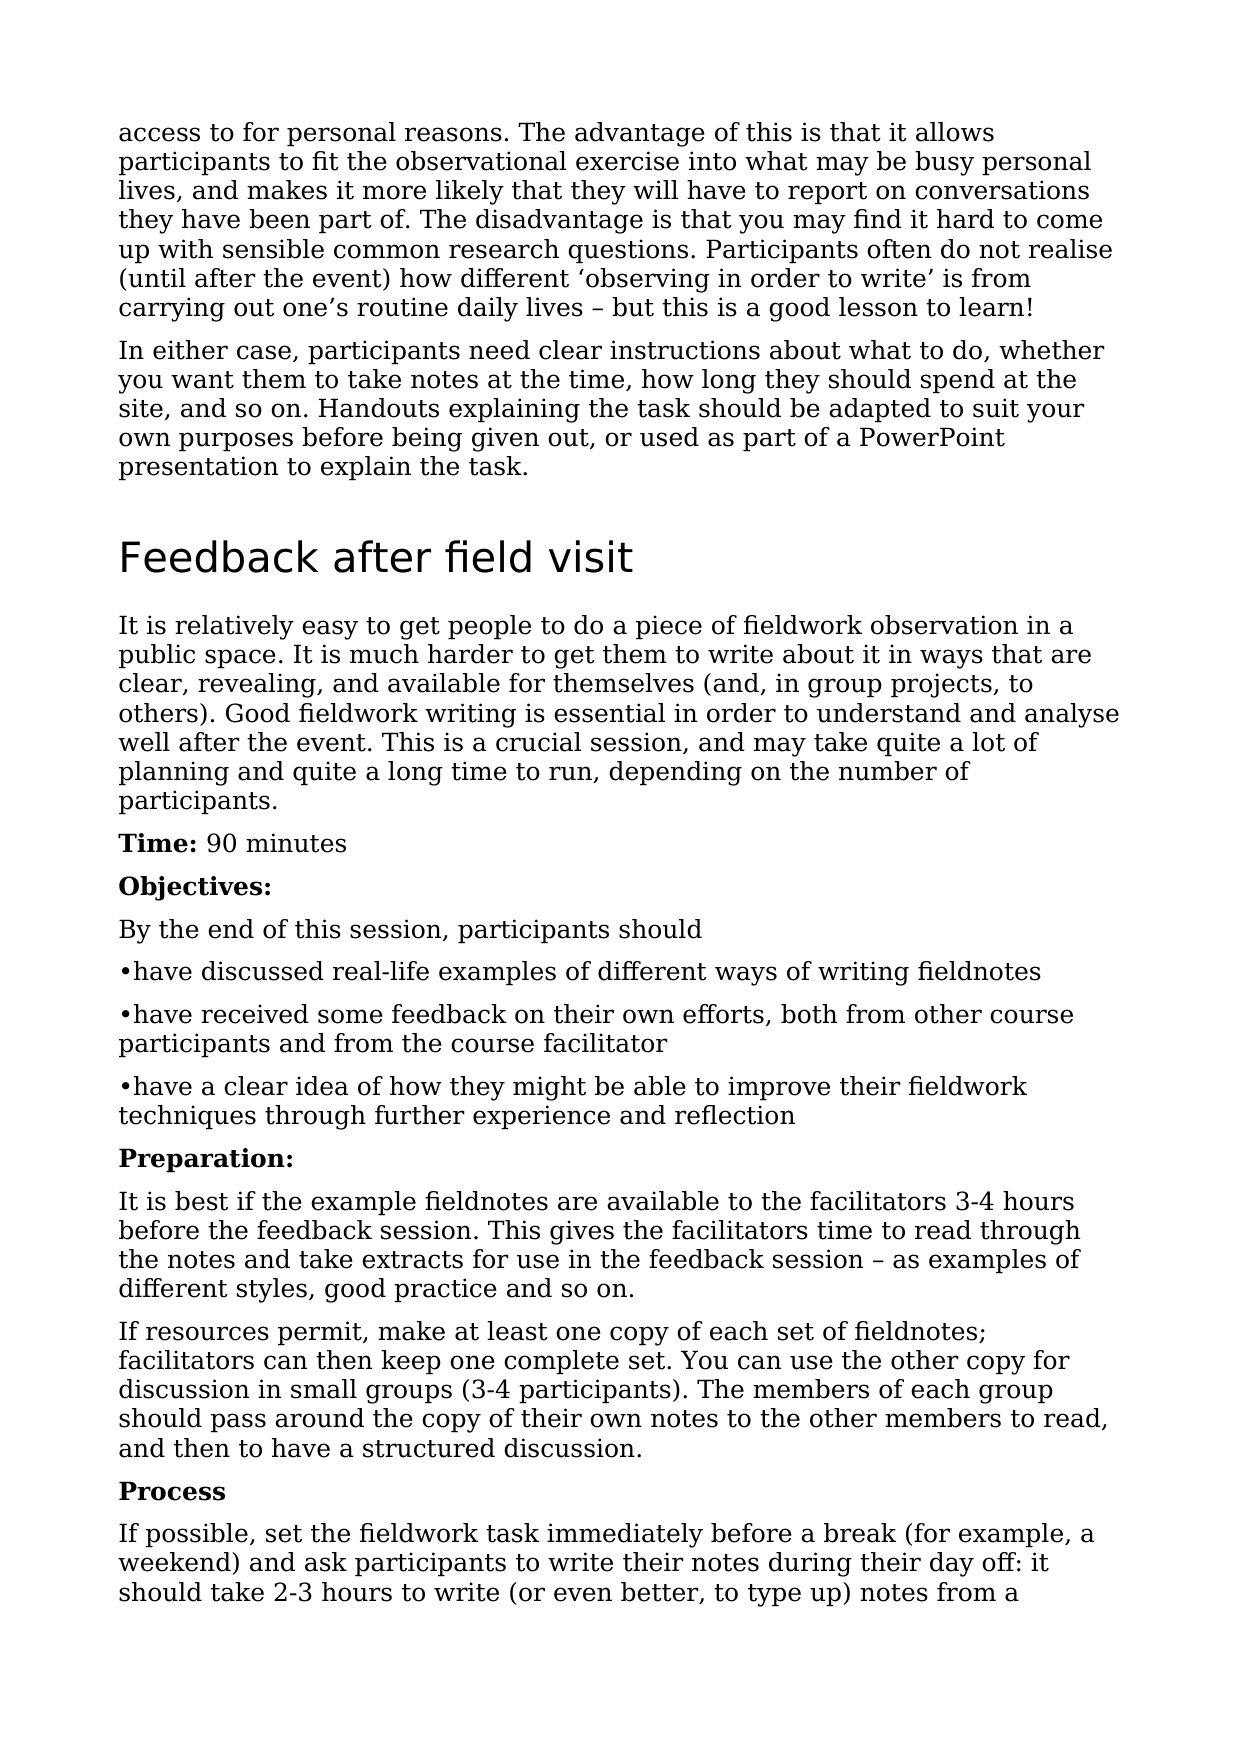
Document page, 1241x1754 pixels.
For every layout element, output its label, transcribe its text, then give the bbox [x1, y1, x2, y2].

subtitle Feedback after field visit [118, 534, 1122, 583]
text If possible, set the fieldwork task immediately before a break (for example, a weekend) and ask participants to write their notes during their day off: it should take 2-3 hours to write (or even better, to type up) notes from a [118, 1519, 1122, 1607]
list have received some feedback on their own efforts, both from other course participants and from the course facilitator [118, 1000, 1122, 1058]
text It is best if the example fieldnotes are available to the facilitators 3-4 hours before the feedback session. This gives the facilitators time to read through the notes and take extracts for use in the feedback session – as examples of different styles, good practice and so on. [118, 1187, 1122, 1303]
text Objectives: [118, 872, 1122, 901]
text Preparation: [118, 1144, 1122, 1173]
text In either case, participants need clear instructions about what to do, whether you want them to take notes at the time, how long they should spend at the site, and so on. Handouts explaining the task should be adapted to suit your own purposes before being given out, or used as part of a PowerPoint presentation to explain the task. [118, 336, 1122, 482]
text By the end of this session, participants should [118, 915, 1122, 944]
text Process [118, 1476, 1122, 1506]
list access to for personal reasons. The advantage of this is that it allows participants to fit the observational exercise into what may be busy personal lives, and makes it more likely that they will have to report on conversations they have been part of. The disadvantage is that you may find it hard to come up with sensible common research questions. Participants often do not realise (until after the event) how different ‘observing in order to write’ is from carrying out one’s routine daily lives – but this is a good lesson to learn! [118, 118, 1122, 322]
text Time: 90 minutes [118, 829, 1122, 858]
text If resources permit, make at least one copy of each set of fieldnotes; facilitators can then keep one complete set. You can use the other copy for discussion in small groups (3-4 participants). The members of each group should pass around the copy of their own notes to the other members to read, and then to have a structured discussion. [118, 1317, 1122, 1463]
list have a clear idea of how they might be able to improve their fieldwork techniques through further experience and reflection [118, 1072, 1122, 1130]
text It is relatively easy to get people to do a piece of fieldwork observation in a public space. It is much harder to get them to write about it in ways that are clear, revealing, and available for themselves (and, in group projects, to others). Good fieldwork writing is essential in order to understand and analyse well after the event. This is a crucial session, and may take quite a lot of planning and quite a long time to run, depending on the number of participants. [118, 611, 1122, 815]
list have discussed real-life examples of different ways of writing fieldnotes [118, 957, 1122, 987]
